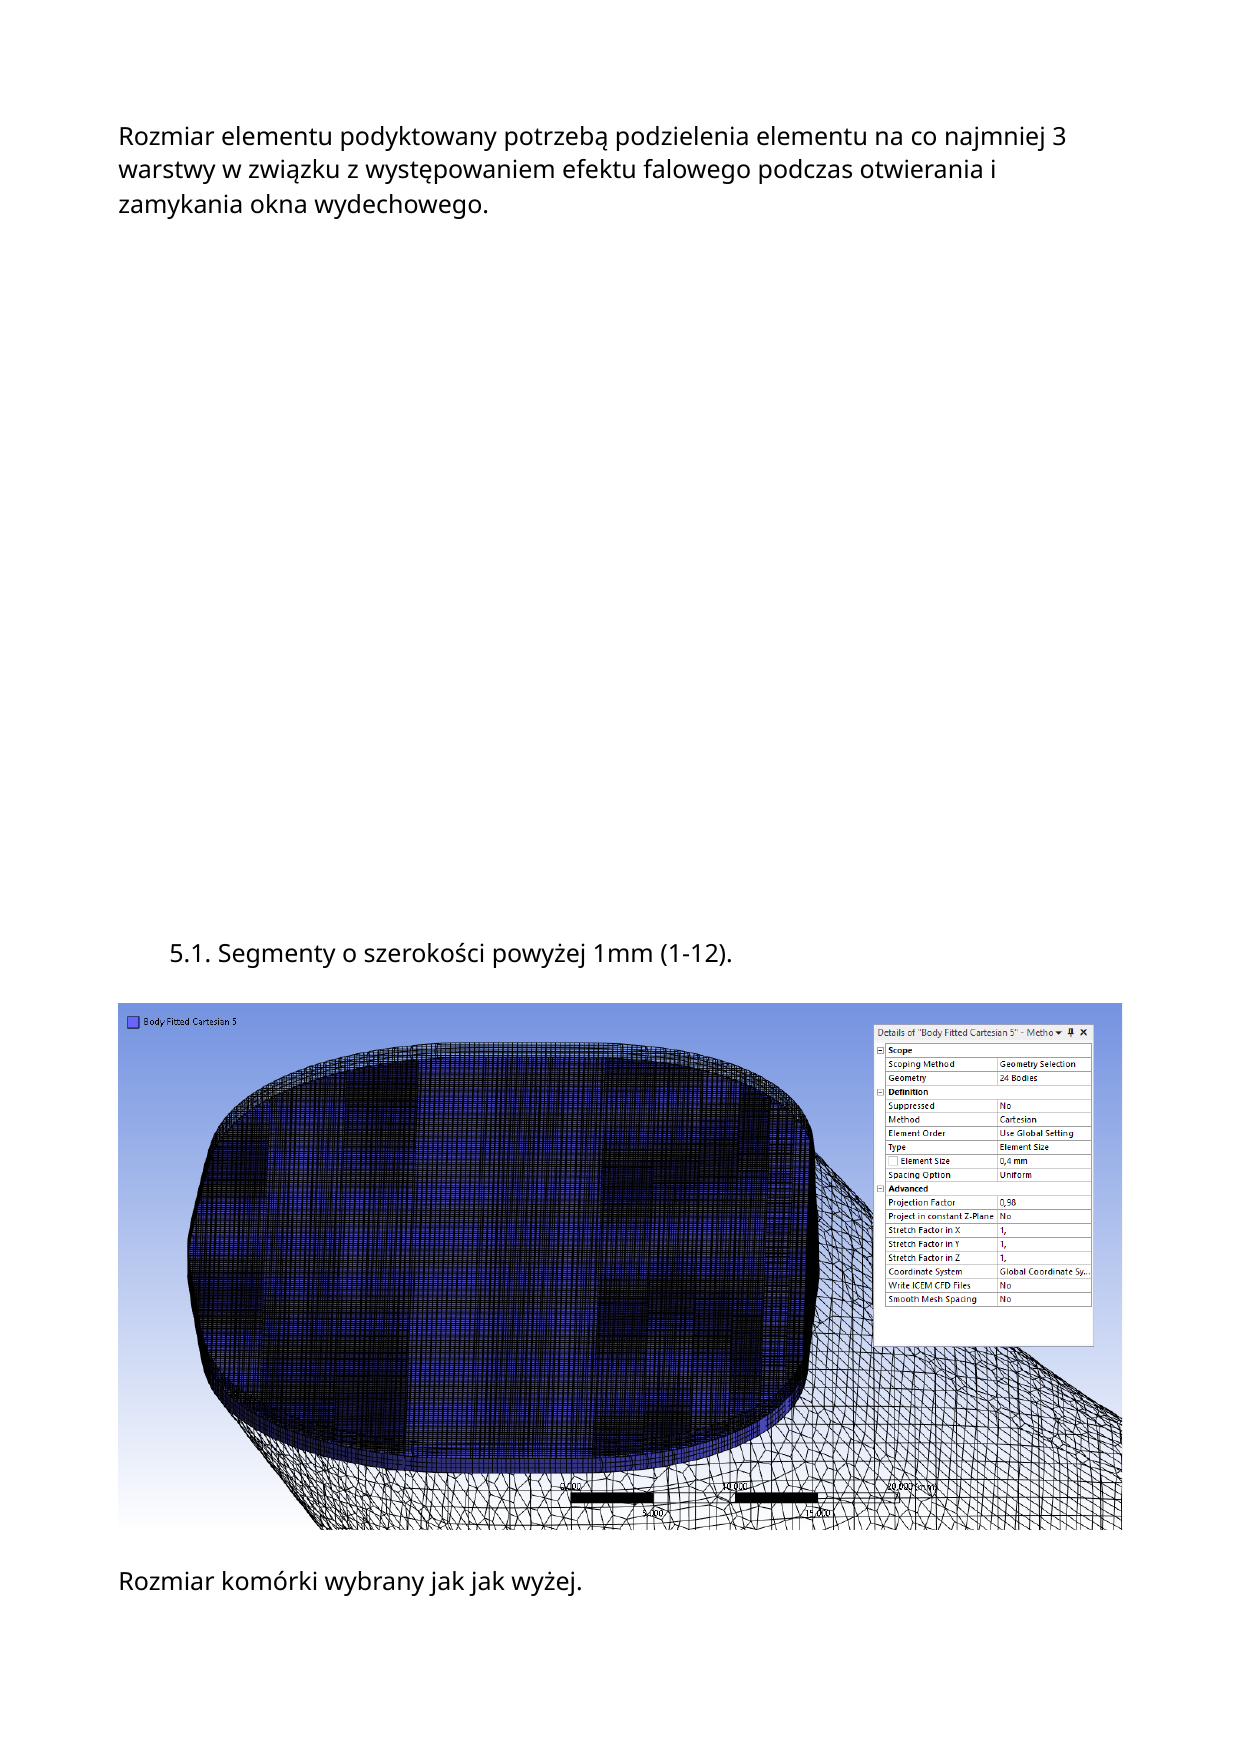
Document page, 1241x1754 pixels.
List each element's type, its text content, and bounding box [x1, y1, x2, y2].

text 5.1. Segmenty o szerokości powyżej 1mm (1-12). [118, 936, 1122, 970]
picture [118, 1003, 1123, 1530]
text Rozmiar komórki wybrany jak jak wyżej. [118, 1564, 1122, 1598]
text Rozmiar elementu podyktowany potrzebą podzielenia elementu na co najmniej 3 warstwy w związku z występowaniem efektu falowego podczas otwierania i zamykania okna wydechowego. [118, 118, 1122, 220]
